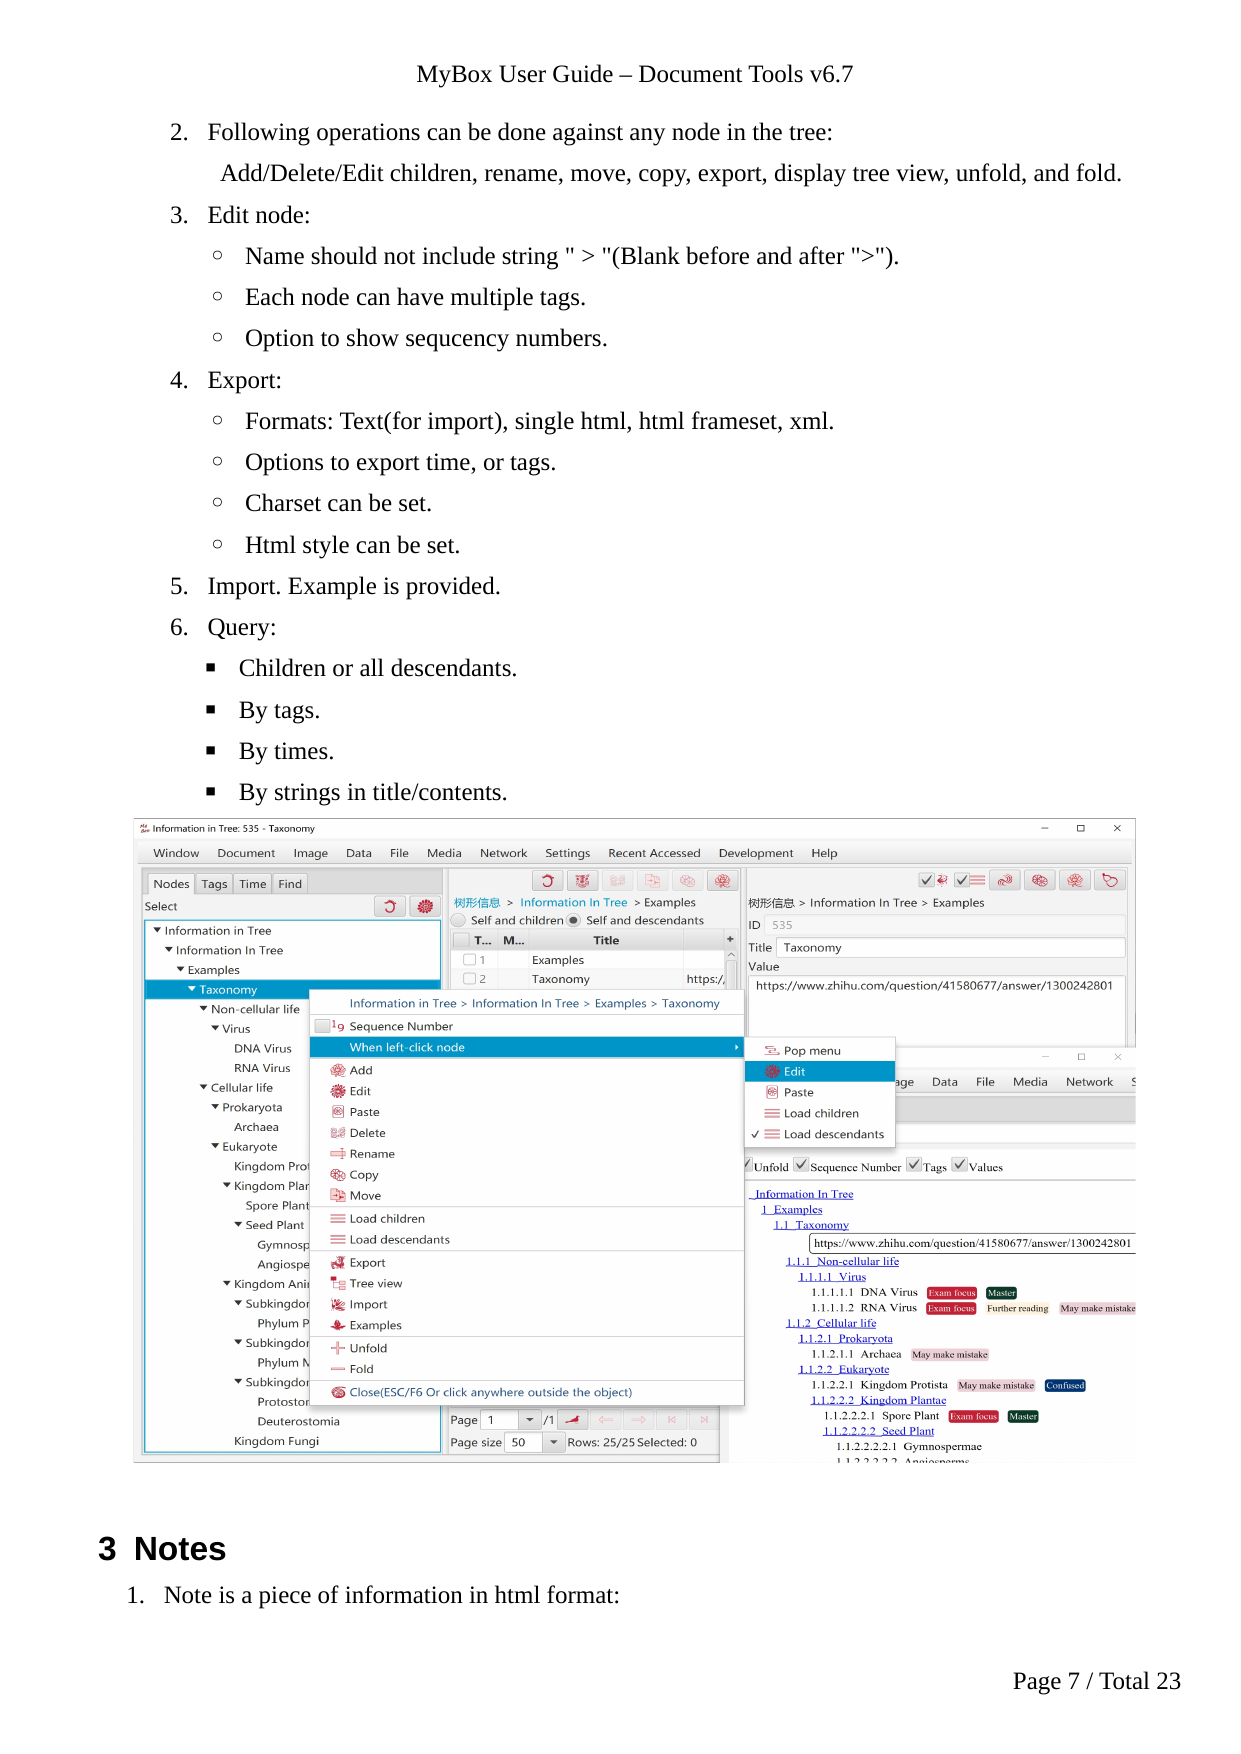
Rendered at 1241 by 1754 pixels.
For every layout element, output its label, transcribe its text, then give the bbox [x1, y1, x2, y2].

picture [133, 818, 1136, 1463]
list Following operations can be done against any node in the tree: [170, 117, 1181, 146]
list Note is a piece of information in html format: [126, 1580, 1181, 1609]
list Charset can be set. [207, 488, 1181, 517]
list Children or all descendants. [201, 653, 1181, 682]
text Add/Delete/Edit children, rename, move, copy, export, display tree view, unfold, and fold. [88, 158, 1181, 187]
list Import. Example is provided. [170, 571, 1181, 600]
list Each node can have multiple tags. [207, 282, 1181, 311]
list Html style can be set. [207, 530, 1181, 558]
list By times. [201, 736, 1181, 765]
list Formats: Text(for import), single html, html frameset, xml. [207, 406, 1181, 435]
list Name should not include string " > "(Blank before and after ">"). [207, 241, 1181, 270]
list Edit node: [170, 200, 1181, 228]
list Query: [170, 612, 1181, 641]
list Export: [170, 365, 1181, 393]
list Options to export time, or tags. [207, 447, 1181, 476]
list By tags. [201, 695, 1181, 723]
list By strings in title/contents. [201, 777, 1181, 806]
list Option to show sequcency numbers. [207, 323, 1181, 352]
subtitle Notes [88, 1529, 1181, 1568]
